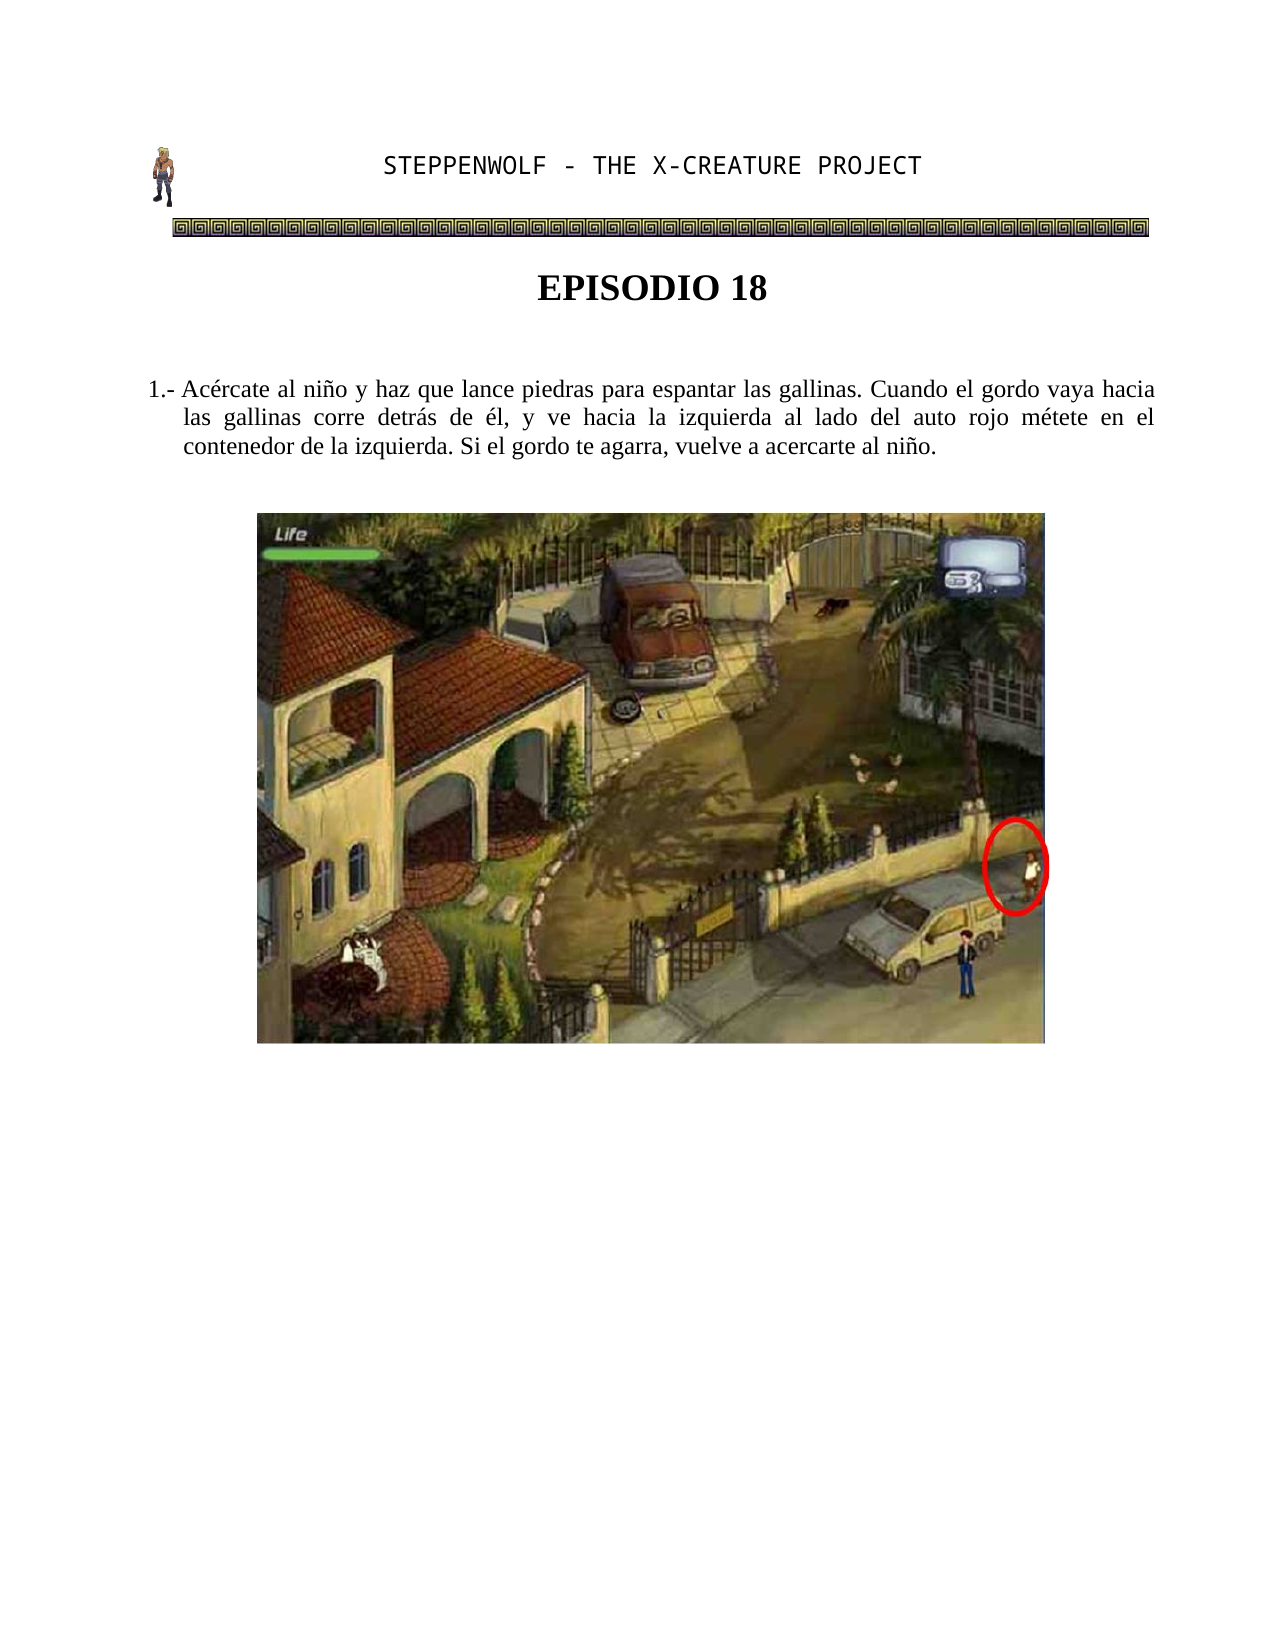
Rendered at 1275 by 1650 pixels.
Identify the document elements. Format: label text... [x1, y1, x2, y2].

subtitle EPISODIO 18 [148, 266, 1157, 309]
picture [172, 218, 1149, 237]
picture [257, 512, 1050, 1044]
picture [147, 147, 181, 207]
text 1.- Acércate al niño y haz que lance piedras para espantar las gallinas. Cuando el gordo vaya hacia las gallinas corre detrás de él, y ve hacia la izquierda al lado del auto rojo métete en el contenedor de la izquierda. Si el gordo te agarra, vuelve a acercarte al niño. [148, 374, 1157, 460]
